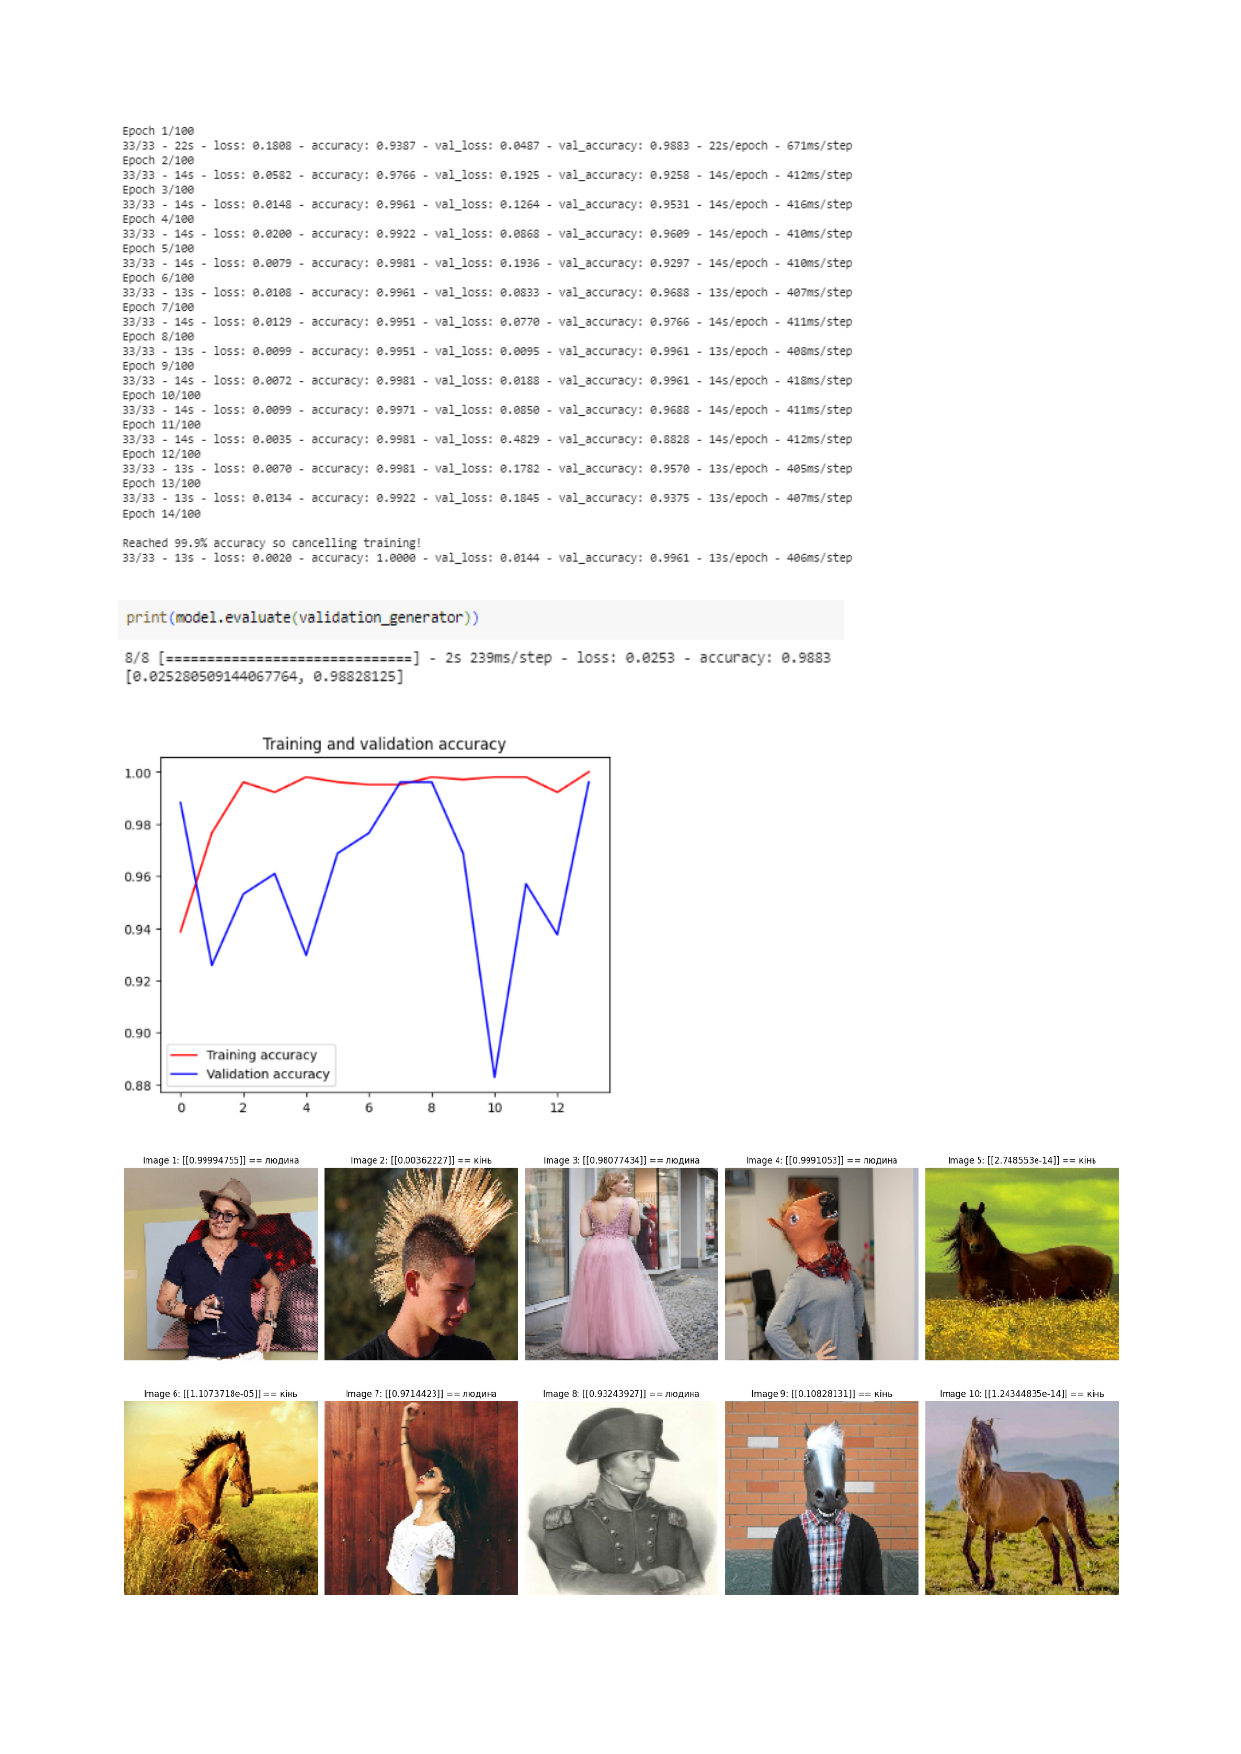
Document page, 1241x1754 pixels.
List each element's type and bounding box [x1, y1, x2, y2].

picture [118, 728, 613, 1122]
picture [118, 600, 845, 700]
picture [118, 118, 861, 572]
picture [118, 1150, 1123, 1600]
